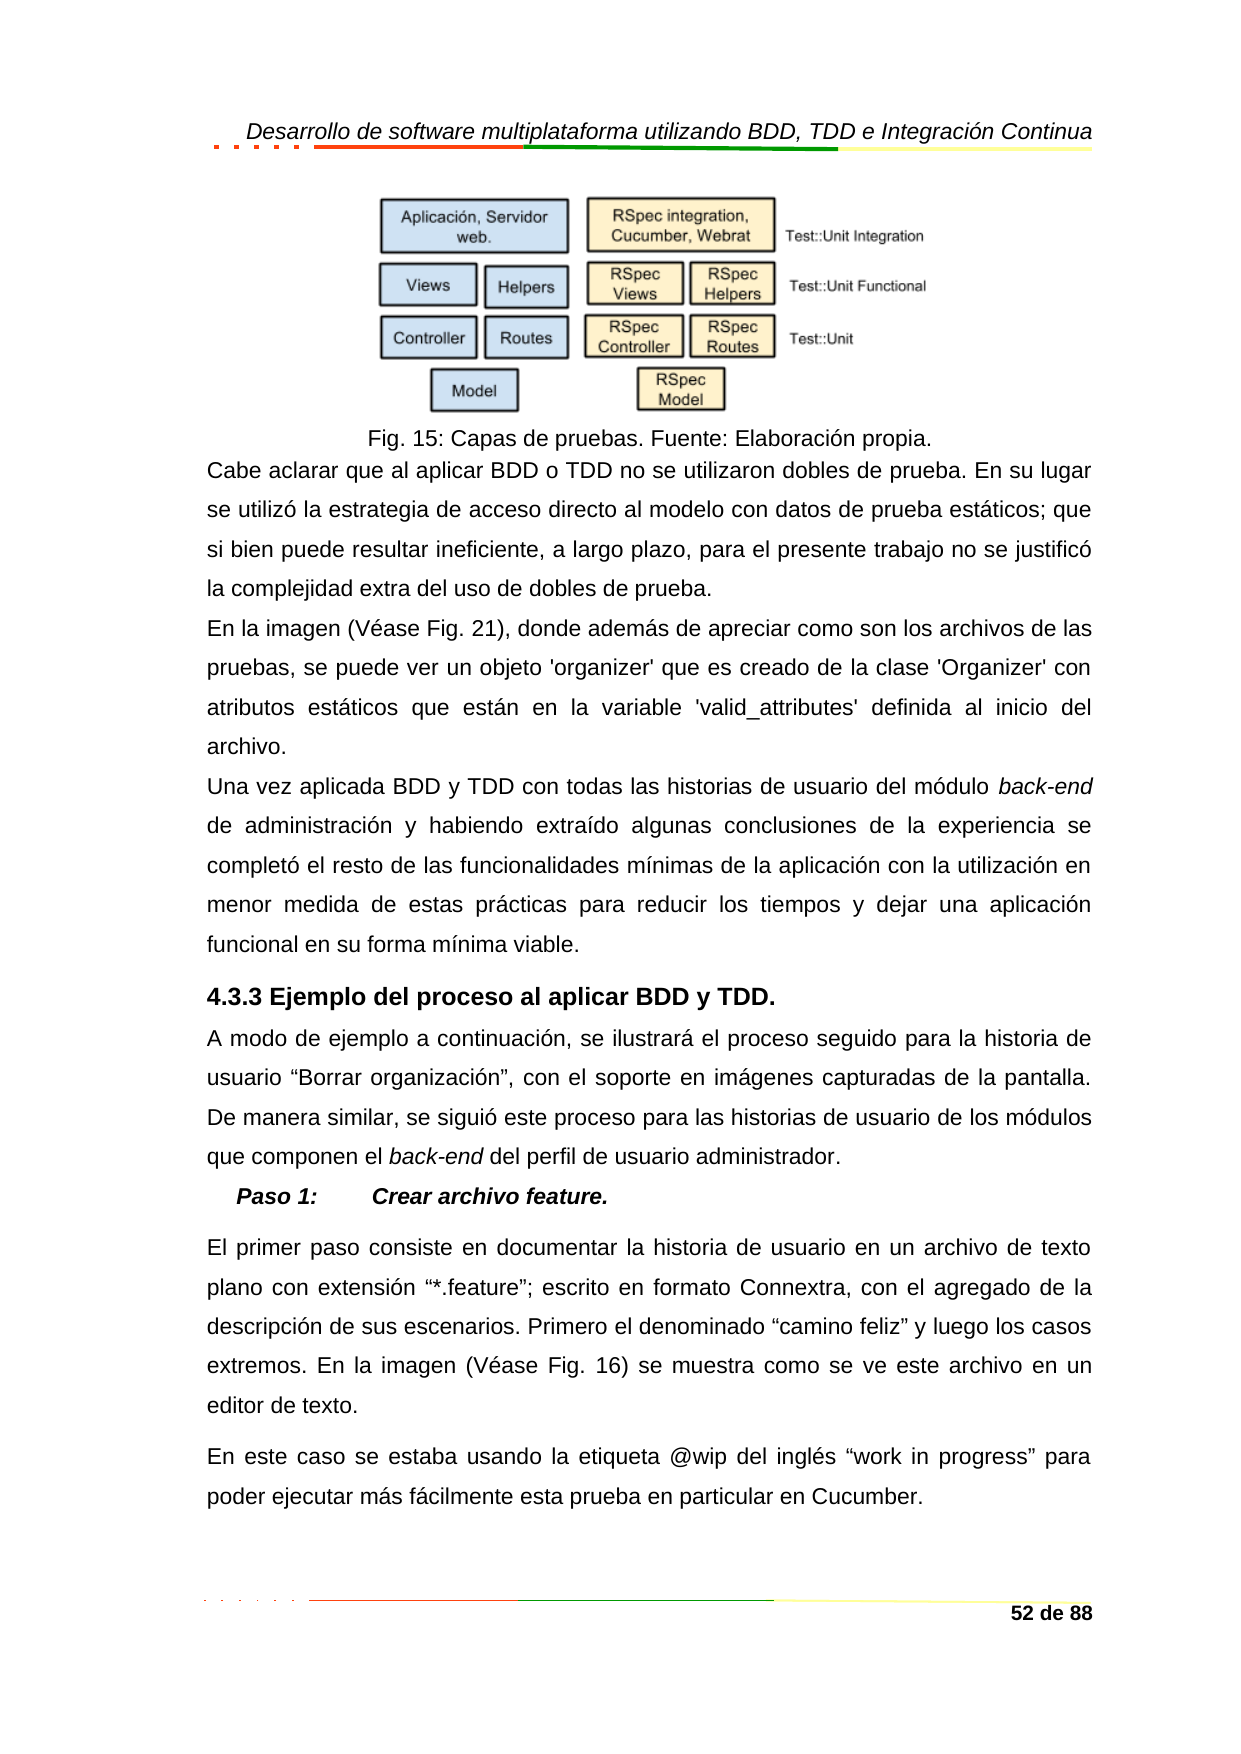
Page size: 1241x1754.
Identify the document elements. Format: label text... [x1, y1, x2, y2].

list El primer paso consiste en documentar la historia de usuario en un archivo de texto plano con extensión “*.feature”; escrito en formato Connextra, con el agregado de la descripción de sus escenarios. Primero el denominado “camino feliz” y luego los casos extremos. En la imagen (Véase Fig. 16) se muestra como se ve este archivo en un editor de texto. [207, 1234, 1093, 1418]
list Crear archivo feature. [236, 1183, 1093, 1209]
table_header [207, 184, 1093, 419]
list En este caso se estaba usando la etiqueta @wip del inglés “work in progress” para poder ejecutar más fácilmente esta prueba en particular en Cucumber. [207, 1443, 1093, 1509]
text 4.3.3 Ejemplo del proceso al aplicar BDD y TDD. [207, 982, 1093, 1011]
text Una vez aplicada BDD y TDD con todas las historias de usuario del módulo back-end de administración y habiendo extraído algunas conclusiones de la experiencia se completó el resto de las funcionalidades mínimas de la aplicación con la utilización en menor medida de estas prácticas para reducir los tiempos y dejar una aplicación funcional en su forma mínima viable. [207, 773, 1093, 957]
text A modo de ejemplo a continuación, se ilustrará el proceso seguido para la historia de usuario “Borrar organización”, con el soporte en imágenes capturadas de la pantalla. De manera similar, se siguió este proceso para las historias de usuario de los módulos que componen el back-end del perfil de usuario administrador. [207, 1025, 1093, 1170]
text En la imagen (Véase Fig. 21), donde además de apreciar como son los archivos de las pruebas, se puede ver un objeto 'organizer' que es creado de la clase 'Organizer' con atributos estáticos que están en la variable 'valid_attributes' definida al inicio del archivo. [207, 615, 1093, 759]
text Cabe aclarar que al aplicar BDD o TDD no se utilizaron dobles de prueba. En su lugar se utilizó la estrategia de acceso directo al modelo con datos de prueba estáticos; que si bien puede resultar ineficiente, a largo plazo, para el presente trabajo no se justificó la complejidad extra del uso de dobles de prueba. [207, 457, 1093, 602]
picture [371, 189, 928, 414]
table_cell Fig. 15: Capas de pruebas. Fuente: Elaboración propia. [207, 419, 1093, 457]
